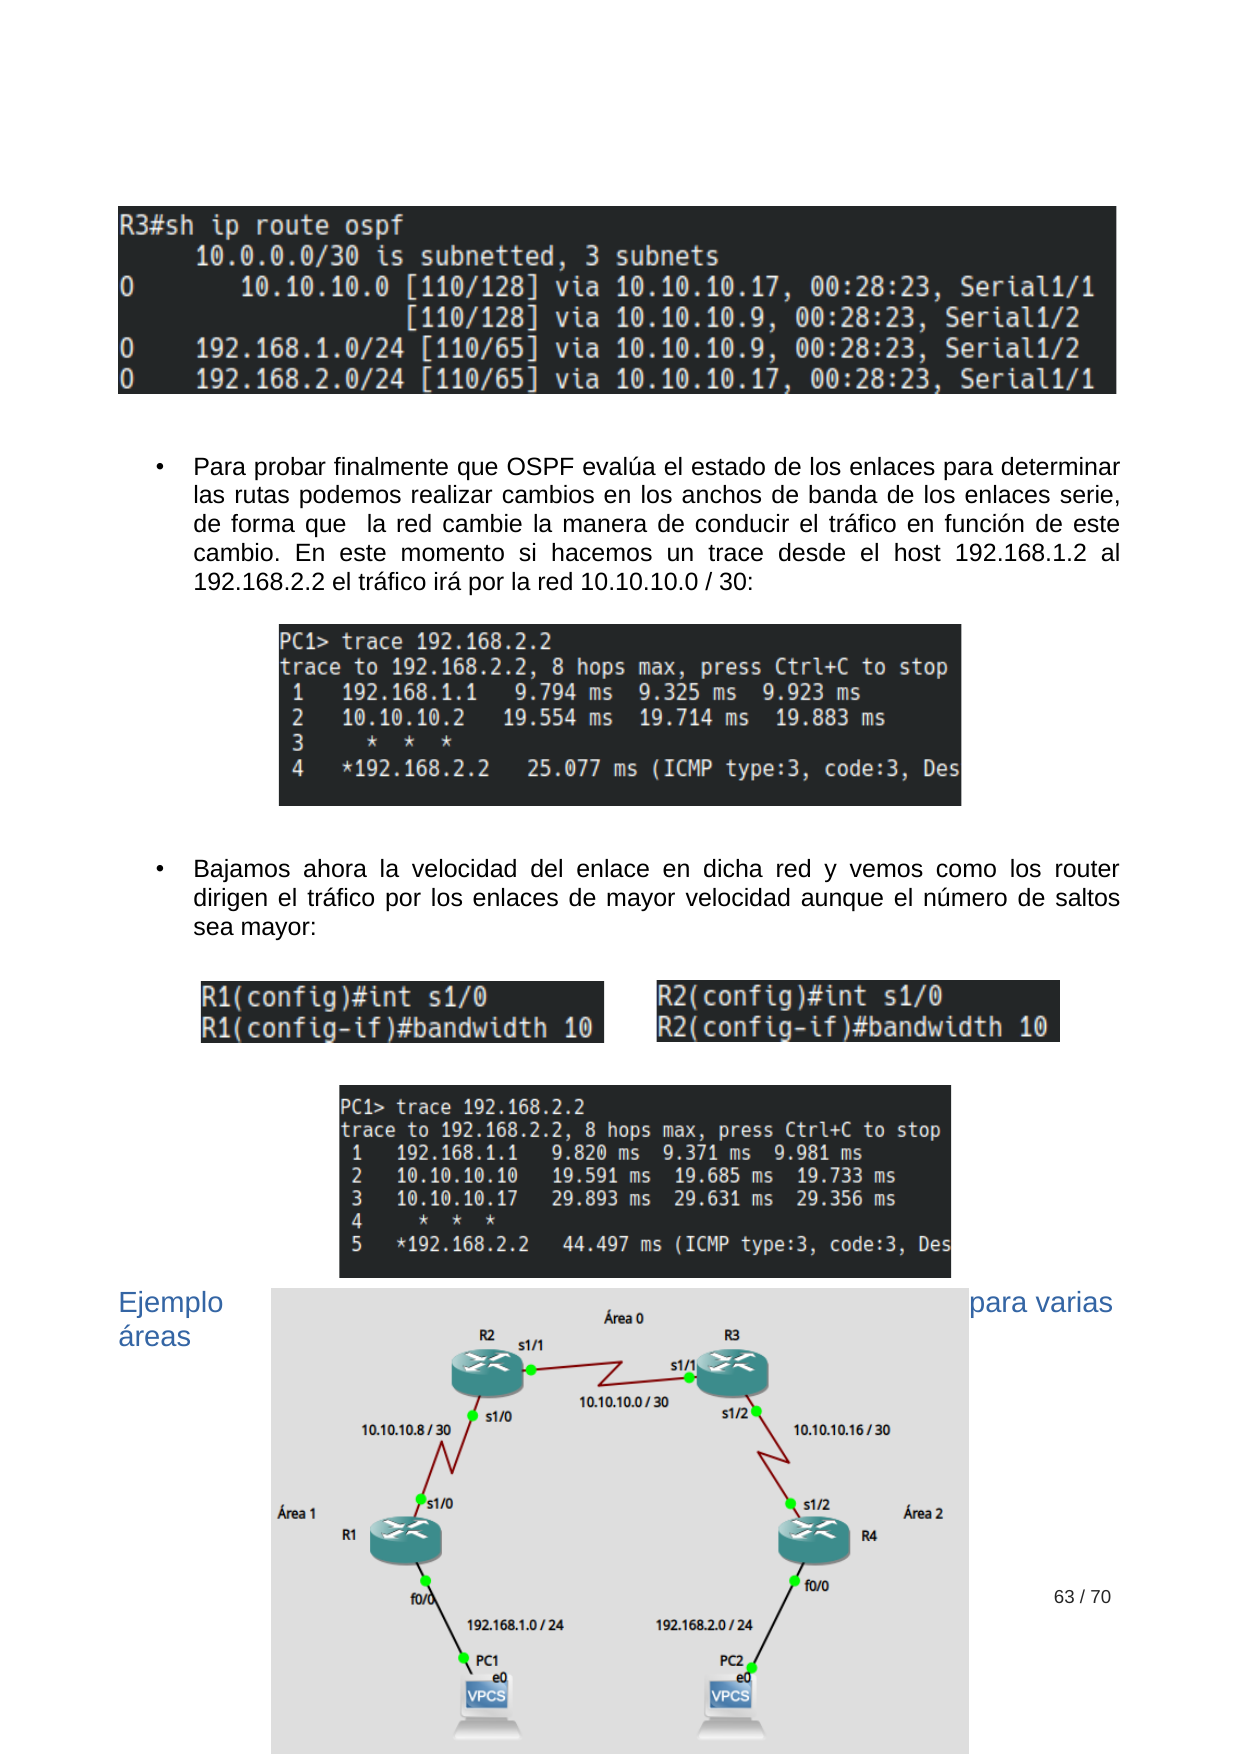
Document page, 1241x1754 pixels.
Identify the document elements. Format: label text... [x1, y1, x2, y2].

picture [339, 1085, 952, 1278]
picture [118, 206, 1117, 394]
picture [200, 981, 605, 1043]
list Para probar finalmente que OSPF evalúa el estado de los enlaces para determinar las rutas podemos realizar cambios en los anchos de banda de los enlaces serie, de forma que la red cambie la manera de conducir el tráfico en función de este cambio. En este momento si hacemos un trace desde el host 192.168.1.2 al 192.168.2.2 el tráfico irá por la red 10.10.10.0 / 30: [156, 452, 1122, 595]
picture [656, 980, 1060, 1042]
list Bajamos ahora la velocidad del enlace en dicha red y vemos como los router dirigen el tráfico por los enlaces de mayor velocidad aunque el número de saltos sea mayor: [156, 854, 1122, 941]
picture [271, 1288, 969, 1754]
text Ejemplo para varias áreas [118, 1286, 1122, 1353]
picture [278, 624, 962, 806]
